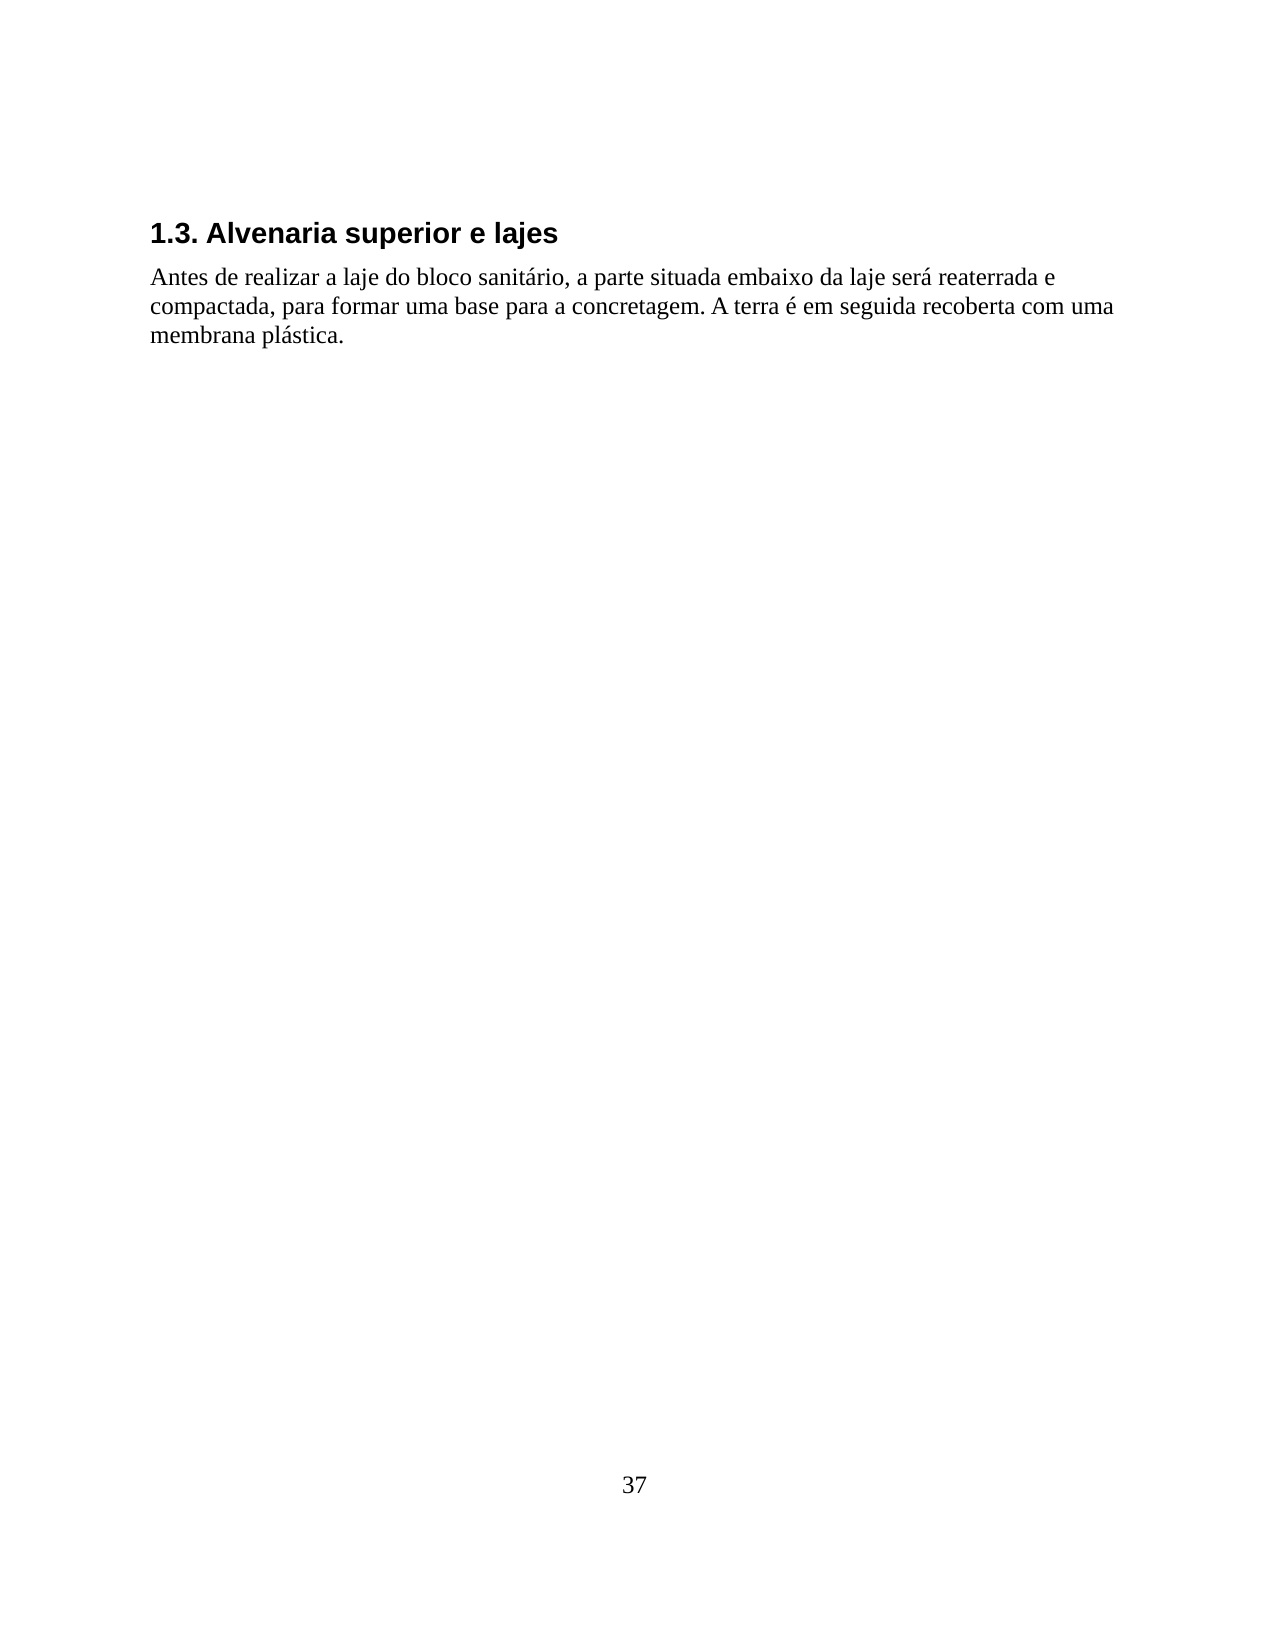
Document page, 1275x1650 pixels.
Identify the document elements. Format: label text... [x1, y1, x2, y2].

text Antes de realizar a laje do bloco sanitário, a parte situada embaixo da laje será reaterrada e compactada, para formar uma base para a concretagem. A terra é em seguida recoberta com uma membrana plástica. [150, 262, 1125, 348]
subtitle 1.3. Alvenaria superior e lajes [150, 216, 1125, 250]
